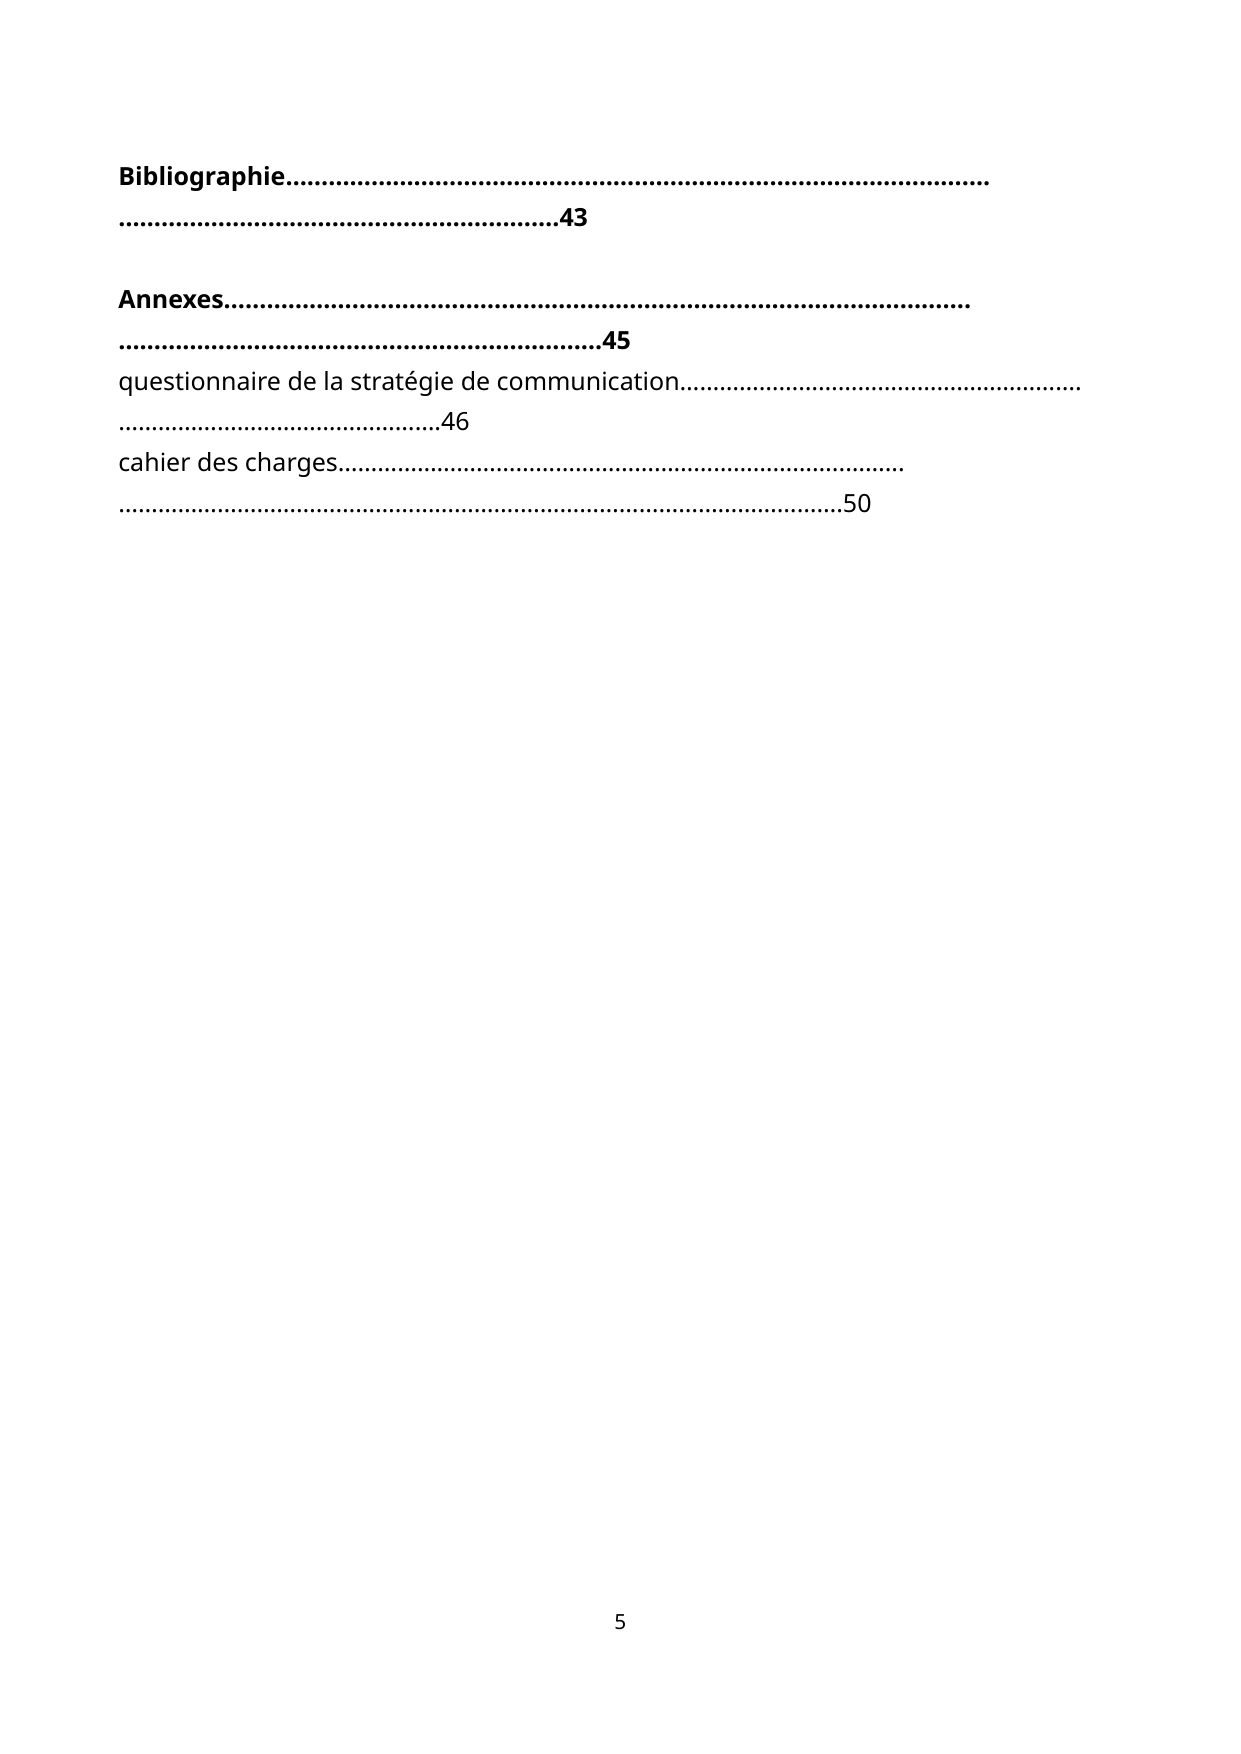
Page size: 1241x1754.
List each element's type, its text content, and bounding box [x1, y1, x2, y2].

text cahier des charges…………………………………………………………………..……...…………………………………………………….………………………………………….50 [118, 445, 1122, 520]
text questionnaire de la stratégie de communication…………………………………………………….………………………………………….46 [118, 363, 1122, 438]
text Annexes……………………………………….……………………….………………………….………………………….………………….……………45 [118, 281, 1122, 356]
text Bibliographie………………………………….……………………….………………………….………………………….…………………...….…43 [118, 159, 1122, 234]
